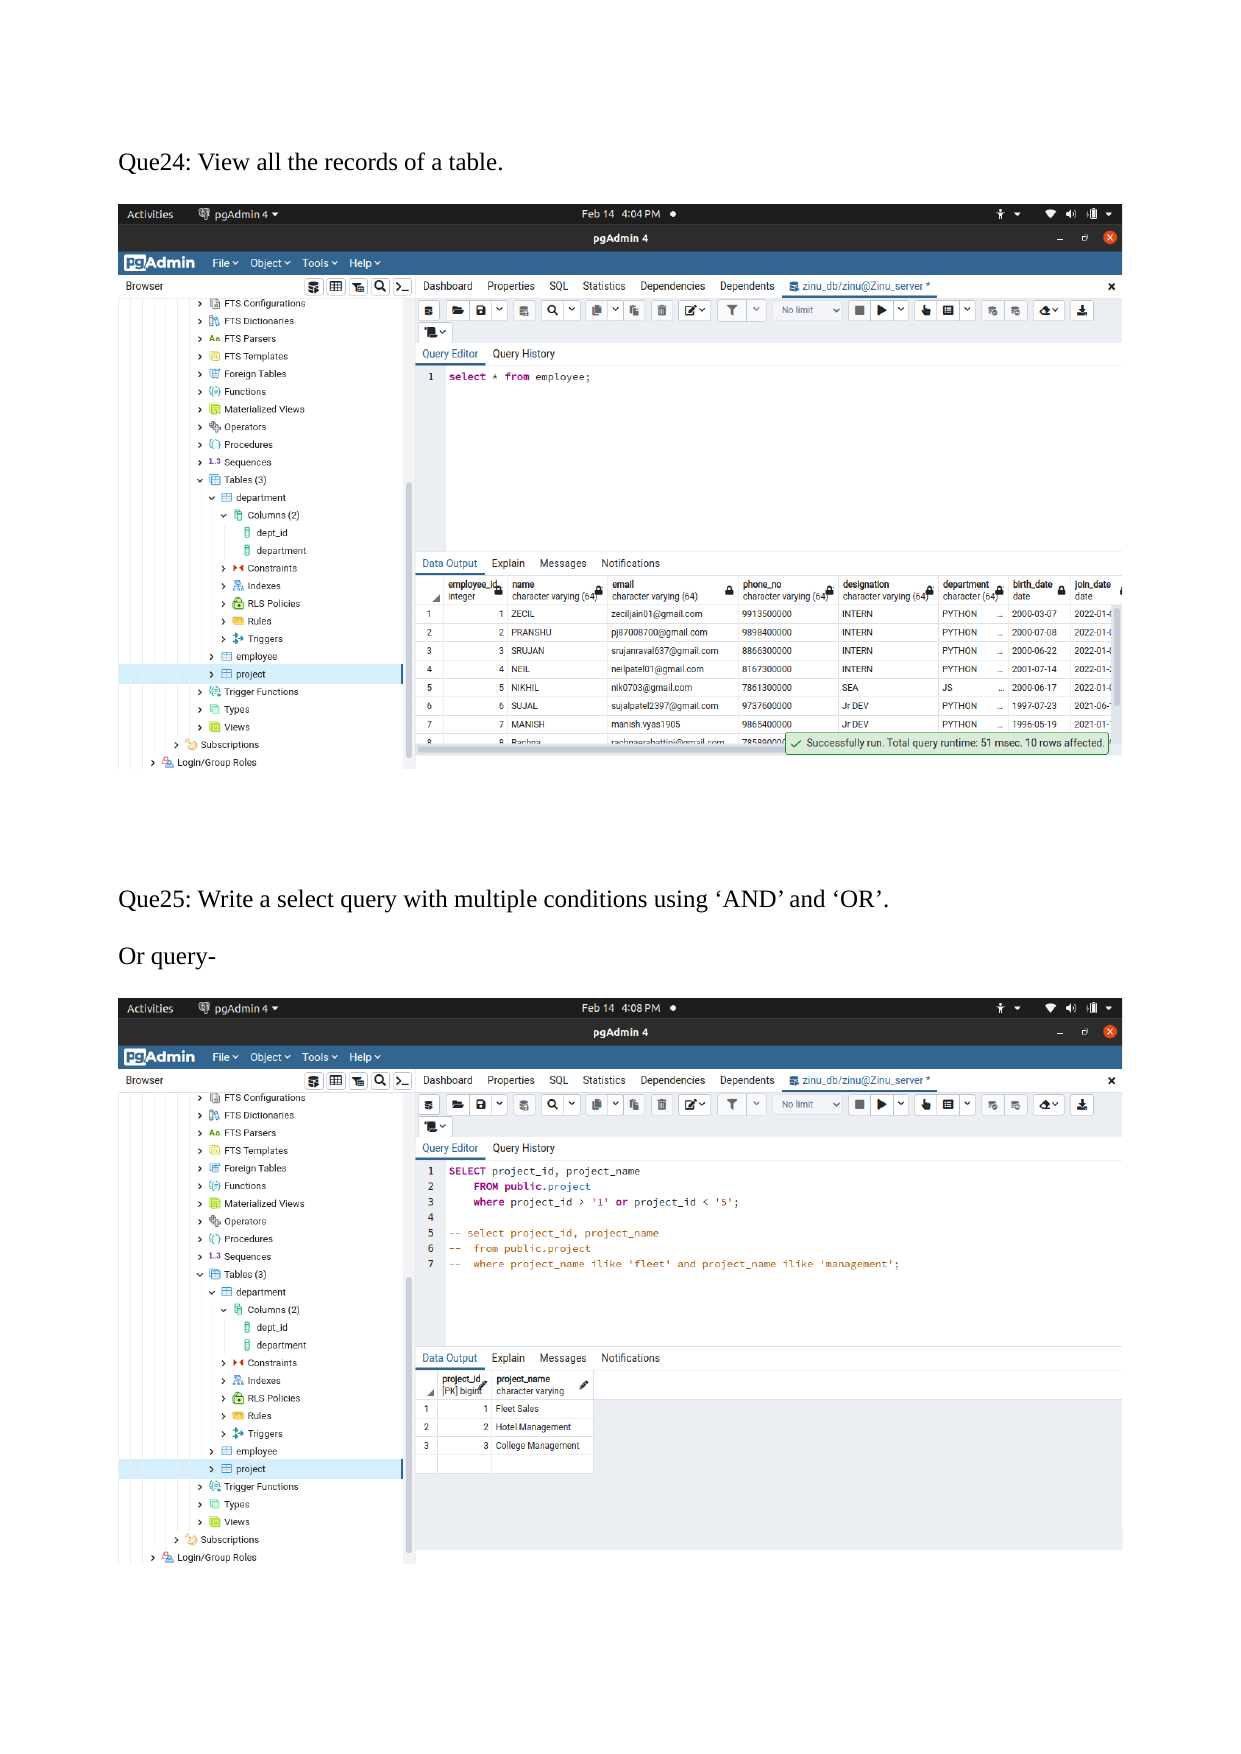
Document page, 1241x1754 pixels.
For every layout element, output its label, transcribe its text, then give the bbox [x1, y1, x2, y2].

picture [118, 204, 1123, 769]
text Or query- [118, 941, 1122, 970]
text Que24: View all the records of a table. [118, 147, 1122, 176]
picture [118, 998, 1123, 1564]
text Que25: Write a select query with multiple conditions using ‘AND’ and ‘OR’. [118, 884, 1122, 912]
